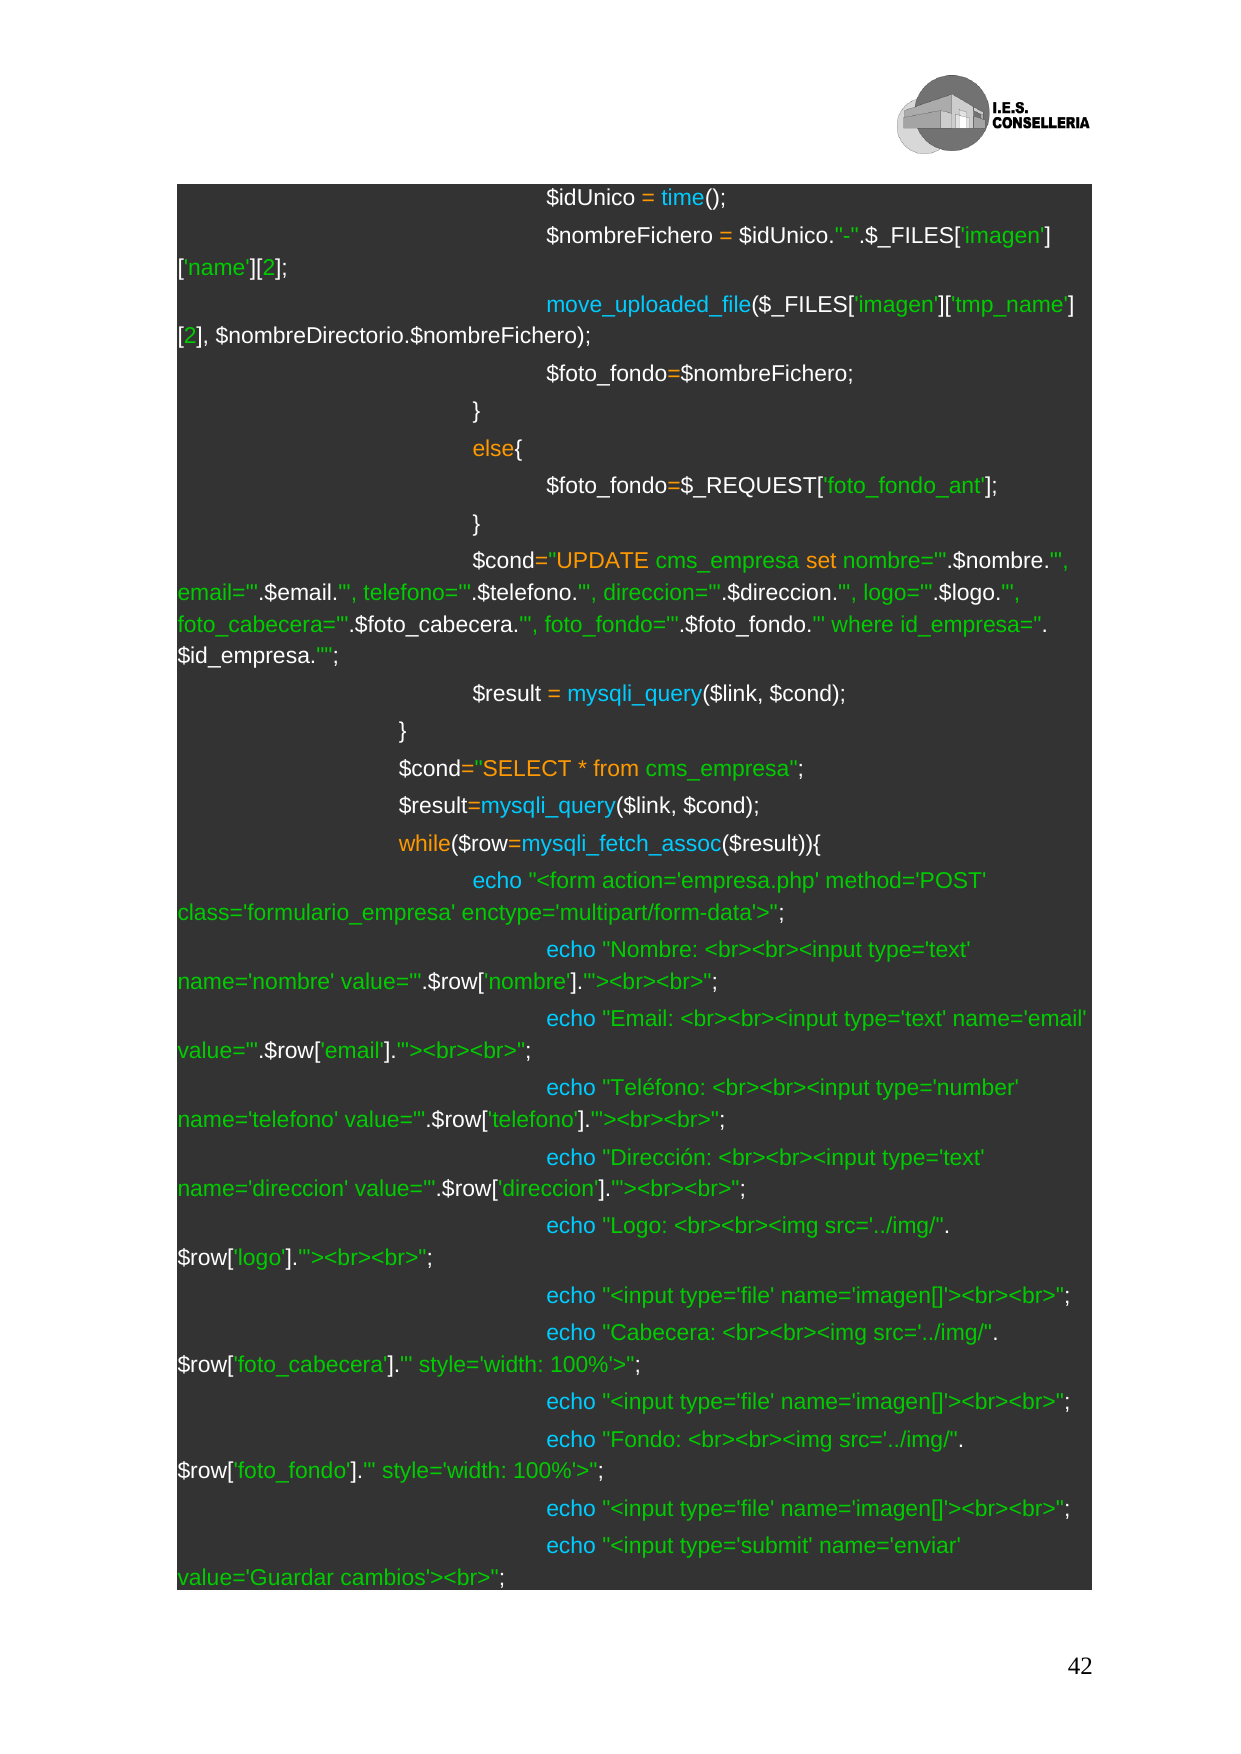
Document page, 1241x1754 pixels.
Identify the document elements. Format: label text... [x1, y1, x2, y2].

text } [177, 397, 1092, 424]
text echo "<input type='file' name='imagen[]'><br><br>"; [177, 1282, 1092, 1308]
text $result = mysqli_query($link, $cond); [177, 680, 1092, 706]
text } [177, 717, 1092, 743]
text } [177, 510, 1092, 536]
text echo "<form action='empresa.php' method='POST' class='formulario_empresa' enctype='multipart/form-data'>"; [177, 867, 1092, 925]
text move_uploaded_file($_FILES['imagen']['tmp_name'][2], $nombreDirectorio.$nombreFichero); [177, 291, 1092, 349]
text $cond="UPDATE cms_empresa set nombre='".$nombre."', email='".$email."', telefono='".$telefono."', direccion='".$direccion."', logo='".$logo."', foto_cabecera='".$foto_cabecera."', foto_fondo='".$foto_fondo."' where id_empresa=".$id_empresa.""; [177, 547, 1092, 668]
text echo "<input type='file' name='imagen[]'><br><br>"; [177, 1495, 1092, 1521]
text else{ [177, 435, 1092, 461]
text echo "<input type='file' name='imagen[]'><br><br>"; [177, 1388, 1092, 1414]
text $idUnico = time(); [177, 184, 1092, 211]
text while($row=mysqli_fetch_assoc($result)){ [177, 830, 1092, 856]
text $cond="SELECT * from cms_empresa"; [177, 755, 1092, 781]
text echo "Email: <br><br><input type='text' name='email' value='".$row['email']."'><br><br>"; [177, 1005, 1092, 1063]
text echo "Nombre: <br><br><input type='text' name='nombre' value='".$row['nombre']."'><br><br>"; [177, 936, 1092, 994]
text echo "<input type='submit' name='enviar' value='Guardar cambios'><br>"; [177, 1532, 1092, 1590]
text $foto_fondo=$_REQUEST['foto_fondo_ant']; [177, 472, 1092, 499]
text $nombreFichero = $idUnico."-".$_FILES['imagen']['name'][2]; [177, 222, 1092, 280]
text echo "Cabecera: <br><br><img src='../img/".$row['foto_cabecera']."' style='width: 100%'>"; [177, 1319, 1092, 1377]
text echo "Logo: <br><br><img src='../img/".$row['logo']."'><br><br>"; [177, 1212, 1092, 1270]
text echo "Fondo: <br><br><img src='../img/".$row['foto_fondo']."' style='width: 100%'>"; [177, 1426, 1092, 1483]
text $result=mysqli_query($link, $cond); [177, 792, 1092, 818]
text echo "Dirección: <br><br><input type='text' name='direccion' value='".$row['direccion']."'><br><br>"; [177, 1143, 1092, 1201]
picture [894, 73, 1093, 155]
text echo "Teléfono: <br><br><input type='number' name='telefono' value='".$row['telefono']."'><br><br>"; [177, 1074, 1092, 1132]
text $foto_fondo=$nombreFichero; [177, 360, 1092, 386]
